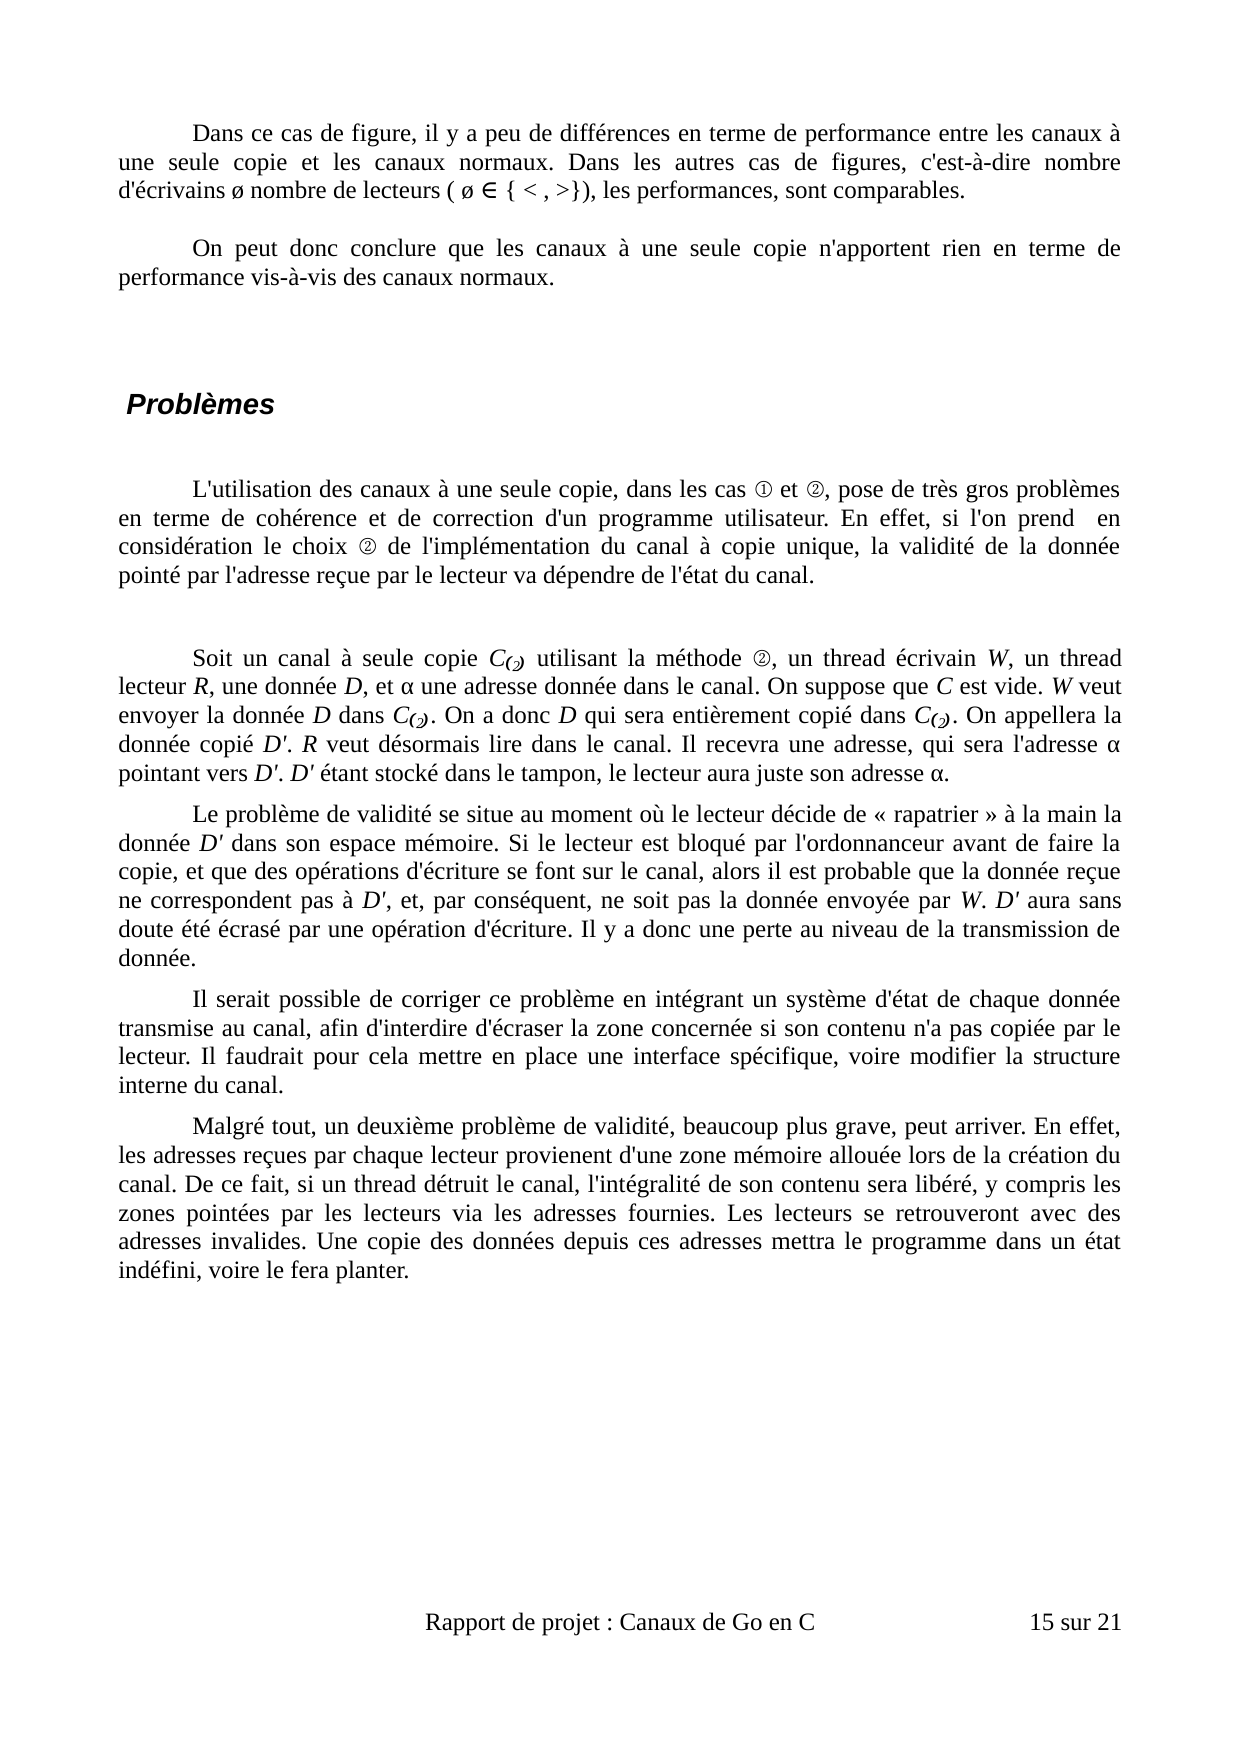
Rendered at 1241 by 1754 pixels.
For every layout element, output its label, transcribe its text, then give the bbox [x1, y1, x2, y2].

text Il serait possible de corriger ce problème en intégrant un système d'état de chaque donnée transmise au canal, afin d'interdire d'écraser la zone concernée si son contenu n'a pas copiée par le lecteur. Il faudrait pour cela mettre en place une interface spécifique, voire modifier la structure interne du canal. [118, 984, 1122, 1099]
text Le problème de validité se situe au moment où le lecteur décide de « rapatrier » à la main la donnée D' dans son espace mémoire. Si le lecteur est bloqué par l'ordonnanceur avant de faire la copie, et que des opérations d'écriture se font sur le canal, alors il est probable que la donnée reçue ne correspondent pas à D', et, par conséquent, ne soit pas la donnée envoyée par W. D' aura sans doute été écrasé par une opération d'écriture. Il y a donc une perte au niveau de la transmission de donnée. [118, 799, 1122, 971]
text L'utilisation des canaux à une seule copie, dans les cas ① et ②, pose de très gros problèmes en terme de cohérence et de correction d'un programme utilisateur. En effet, si l'on prend en considération le choix ② de l'implémentation du canal à copie unique, la validité de la donnée pointé par l'adresse reçue par le lecteur va dépendre de l'état du canal. [118, 474, 1122, 589]
text On peut donc conclure que les canaux à une seule copie n'apportent rien en terme de performance vis-à-vis des canaux normaux. [118, 233, 1122, 291]
text Dans ce cas de figure, il y a peu de différences en terme de performance entre les canaux à une seule copie et les canaux normaux. Dans les autres cas de figures, c'est-à-dire nombre d'écrivains ø nombre de lecteurs ( ø ∈ { < , >}), les performances, sont comparables. [118, 118, 1122, 204]
text Malgré tout, un deuxième problème de validité, beaucoup plus grave, peut arriver. En effet, les adresses reçues par chaque lecteur provienent d'une zone mémoire allouée lors de la création du canal. De ce fait, si un thread détruit le canal, l'intégralité de son contenu sera libéré, y compris les zones pointées par les lecteurs via les adresses fournies. Les lecteurs se retrouveront avec des adresses invalides. Une copie des données depuis ces adresses mettra le programme dans un état indéfini, voire le fera planter. [118, 1111, 1122, 1284]
text Soit un canal à seule copie C₍₂₎ utilisant la méthode ②, un thread écrivain W, un thread lecteur R, une donnée D, et α une adresse donnée dans le canal. On suppose que C est vide. W veut envoyer la donnée D dans C₍₂₎. On a donc D qui sera entièrement copié dans C₍₂₎. On appellera la donnée copié D'. R veut désormais lire dans le canal. Il recevra une adresse, qui sera l'adresse α pointant vers D'. D' étant stocké dans le tampon, le lecteur aura juste son adresse α. [118, 643, 1122, 786]
subtitle Problèmes [118, 387, 1122, 420]
